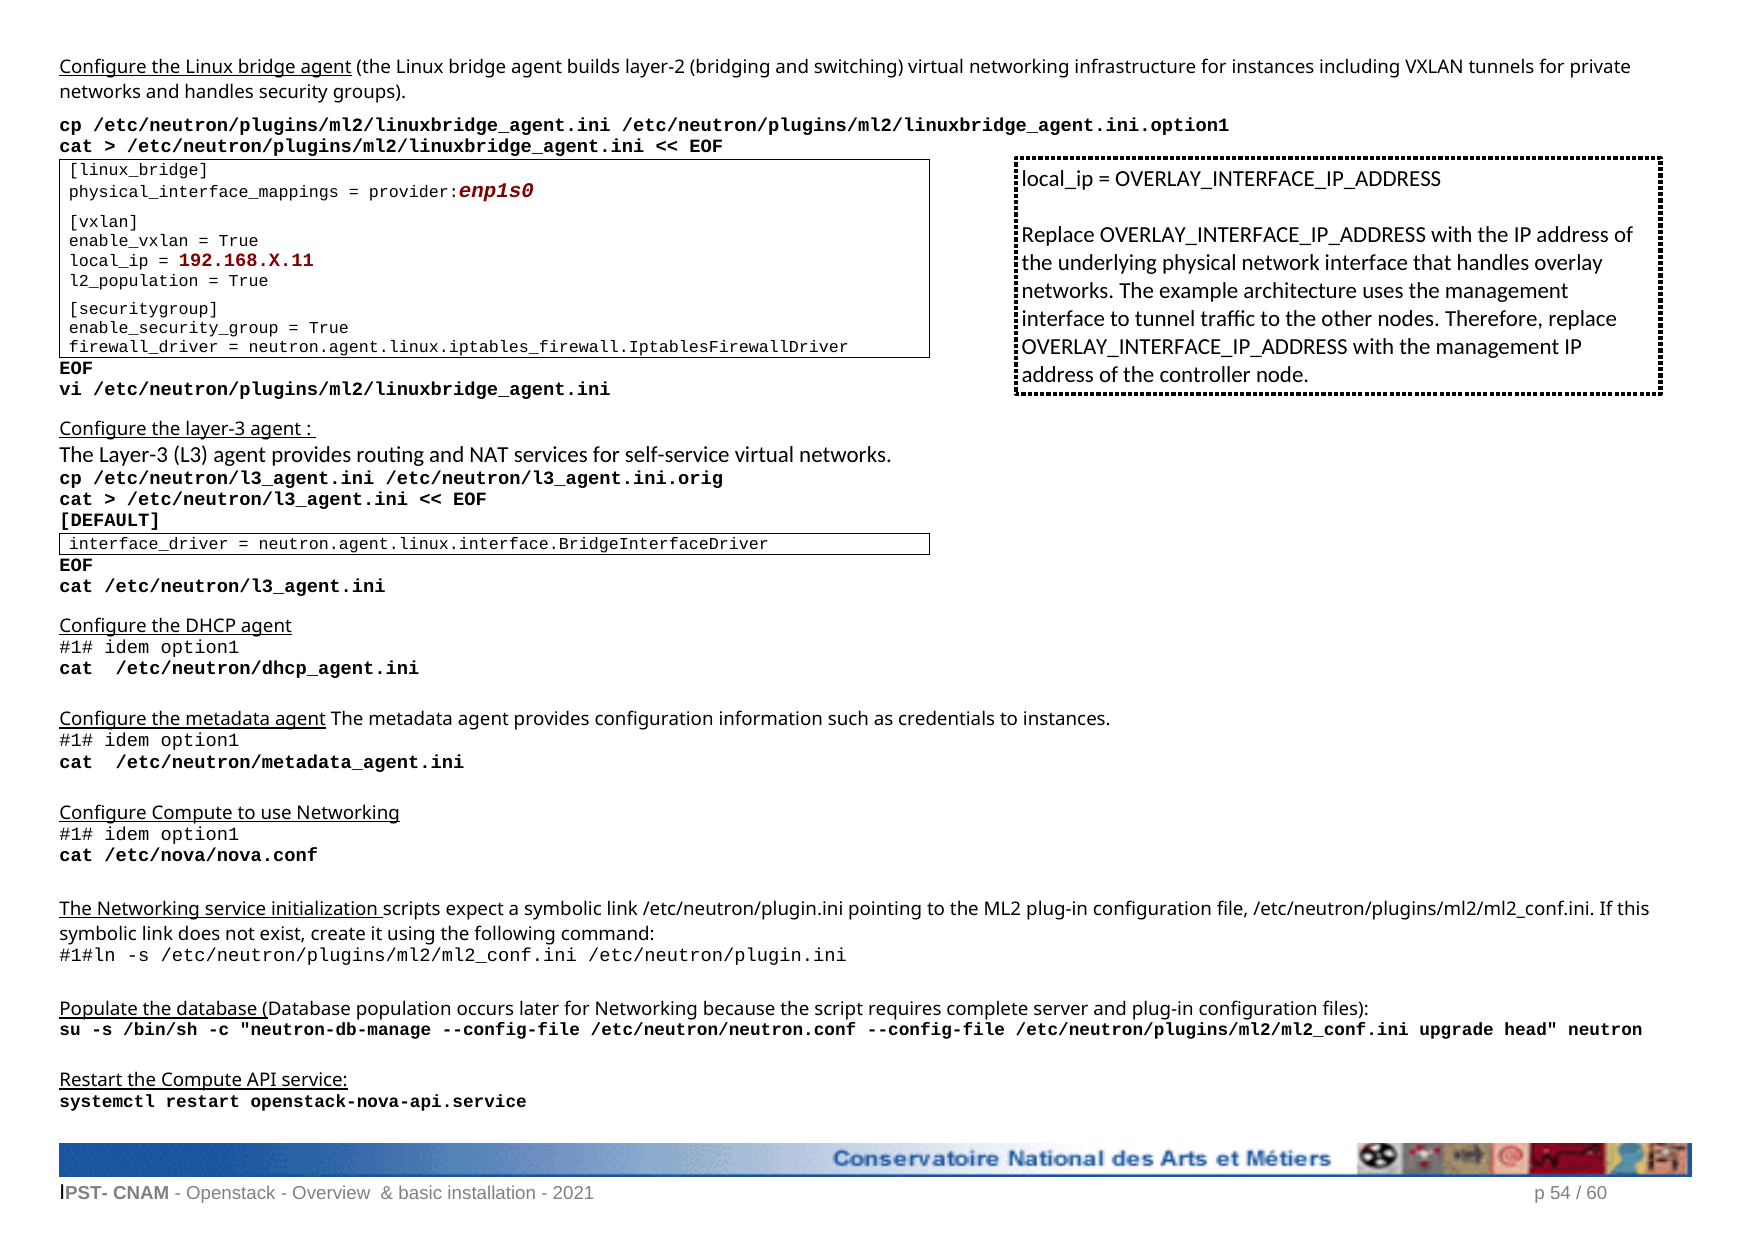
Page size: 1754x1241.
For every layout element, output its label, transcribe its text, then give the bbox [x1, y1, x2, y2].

text Configure Compute to use Networking [59, 799, 1695, 825]
text #1# idem option1 [59, 731, 1695, 752]
text local_ip = 192.168.X.11 [60, 248, 929, 269]
text Configure the layer-3 agent : [59, 415, 1695, 441]
text The Layer-3 (L3) agent provides routing and NAT services for self-service virtual networks. [59, 441, 1695, 469]
text su -s /bin/sh -c "neutron-db-manage --config-file /etc/neutron/neutron.conf --config-file /etc/neutron/plugins/ml2/ml2_conf.ini upgrade head" neutron [59, 1021, 1695, 1041]
text Configure the metadata agent The metadata agent provides configuration information such as credentials to instances. [59, 706, 1695, 731]
text Restart the Compute API service: [59, 1067, 1695, 1092]
text vi /etc/neutron/plugins/ml2/linuxbridge_agent.ini [59, 380, 1695, 401]
text EOF [59, 358, 1695, 380]
text The Networking service initialization scripts expect a symbolic link /etc/neutron/plugin.ini pointing to the ML2 plug-in configuration file, /etc/neutron/plugins/ml2/ml2_conf.ini. If this symbolic link does not exist, create it using the following command: [59, 895, 1695, 946]
text cat /etc/neutron/l3_agent.ini [59, 577, 1695, 598]
text [securitygroup] [60, 298, 929, 317]
text cp /etc/neutron/l3_agent.ini /etc/neutron/l3_agent.ini.orig [59, 469, 1695, 490]
text #1# idem option1 [59, 825, 1695, 846]
text firewall_driver = neutron.agent.linux.iptables_firewall.IptablesFirewallDriver [60, 335, 929, 357]
text cp /etc/neutron/plugins/ml2/linuxbridge_agent.ini /etc/neutron/plugins/ml2/linuxbridge_agent.ini.option1 [59, 116, 1695, 137]
text enable_vxlan = True [60, 229, 929, 248]
text interface_driver = neutron.agent.linux.interface.BridgeInterfaceDriver [60, 534, 929, 554]
text Populate the database (Database population occurs later for Networking because the script requires complete server and plug-in configuration files): [59, 996, 1695, 1021]
text [linux_bridge] [60, 160, 929, 177]
text Configure the DHCP agent [59, 612, 1695, 638]
text physical_interface_mappings = provider:enp1s0 [60, 177, 929, 204]
text enable_security_group = True [60, 317, 929, 335]
text cat > /etc/neutron/l3_agent.ini << EOF [59, 490, 1695, 511]
text #1# idem option1 [59, 638, 1695, 659]
text cat /etc/nova/nova.conf [59, 846, 1695, 867]
text cat /etc/neutron/dhcp_agent.ini [59, 659, 1695, 680]
text systemctl restart openstack-nova-api.service [59, 1092, 1695, 1112]
text cat /etc/neutron/metadata_agent.ini [59, 752, 1695, 774]
text [vxlan] [60, 210, 929, 229]
text EOF [59, 555, 1695, 577]
text cat > /etc/neutron/plugins/ml2/linuxbridge_agent.ini << EOF [59, 137, 1695, 158]
text l2_population = True [60, 269, 929, 291]
text #1#ln -s /etc/neutron/plugins/ml2/ml2_conf.ini /etc/neutron/plugin.ini [59, 946, 1695, 967]
text [DEFAULT] [59, 511, 1695, 532]
text Configure the Linux bridge agent (the Linux bridge agent builds layer-2 (bridging and switching) virtual networking infrastructure for instances including VXLAN tunnels for private networks and handles security groups). [59, 53, 1695, 104]
